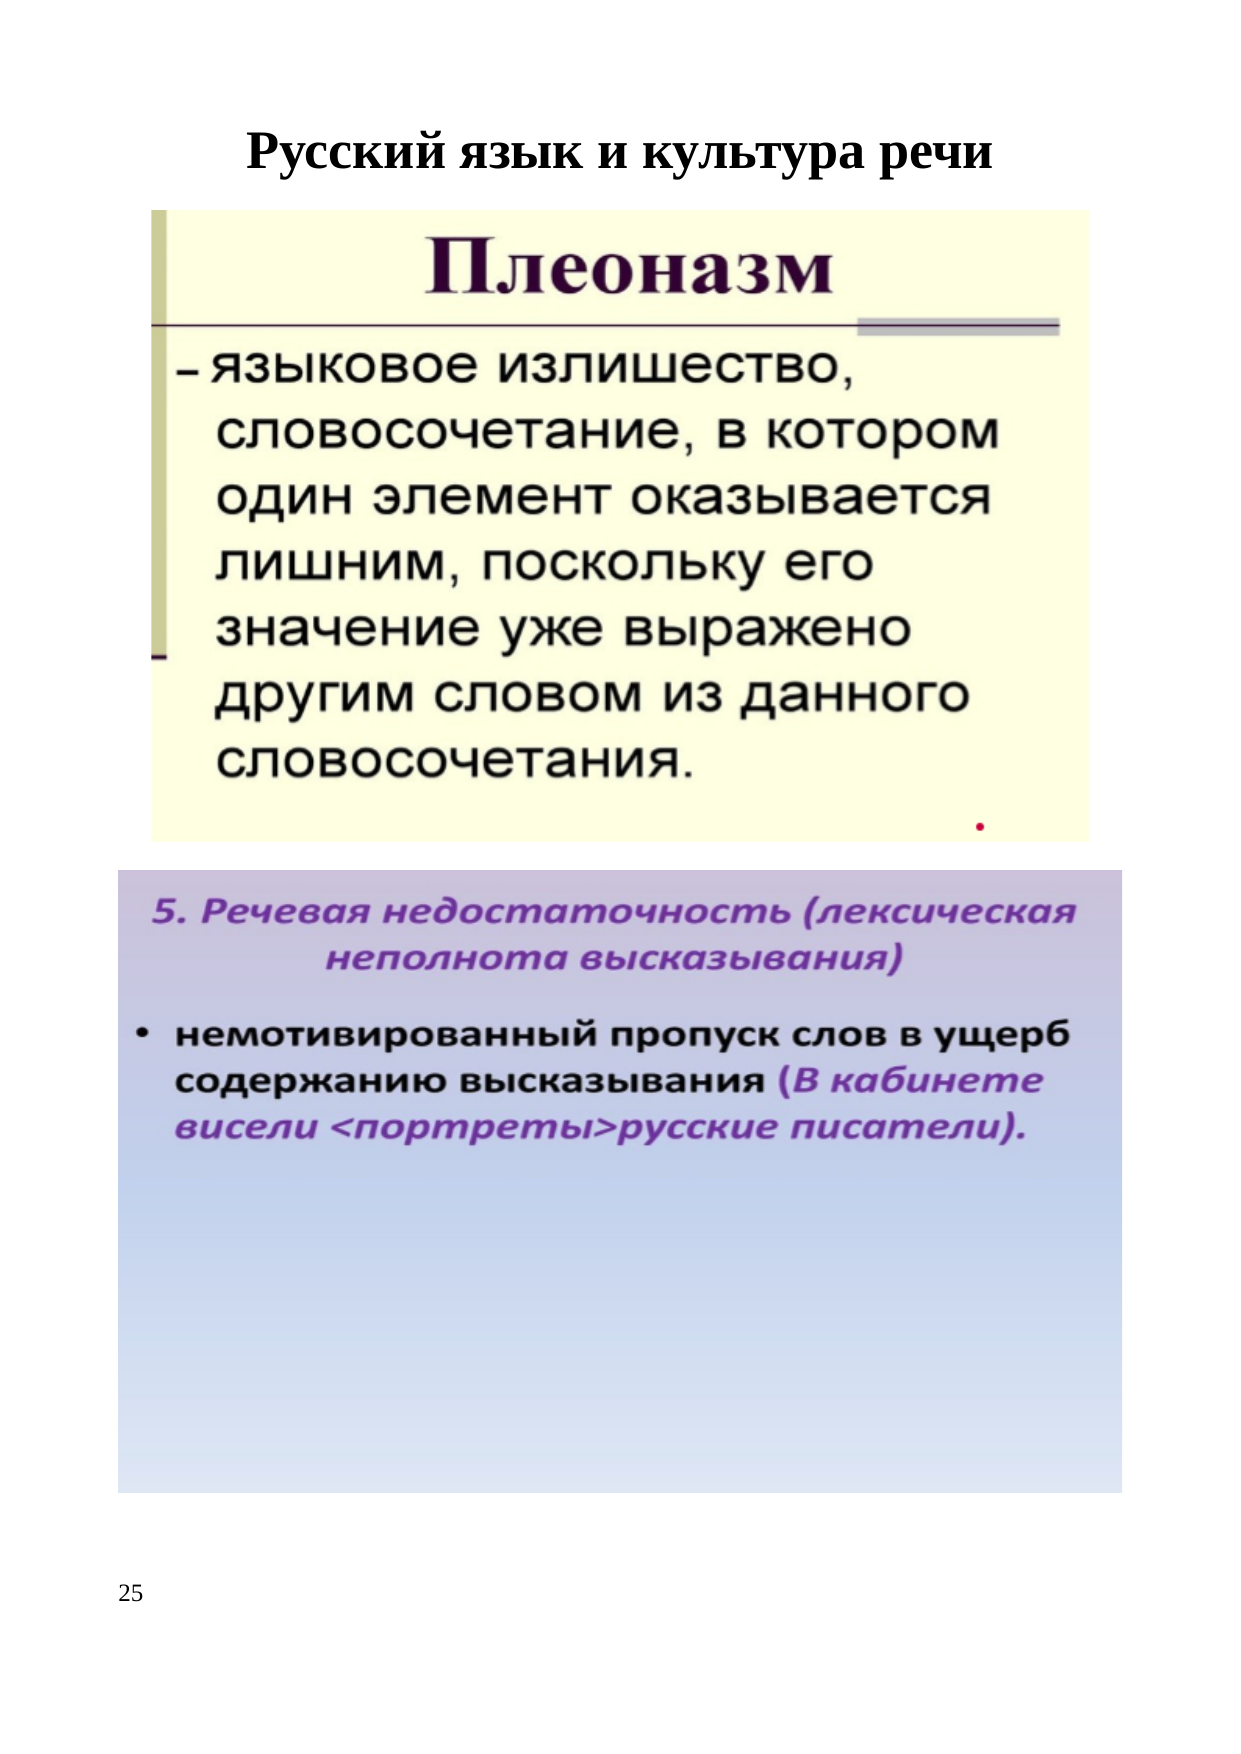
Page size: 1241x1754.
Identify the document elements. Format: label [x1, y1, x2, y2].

picture [151, 210, 1089, 842]
picture [118, 870, 1123, 1493]
